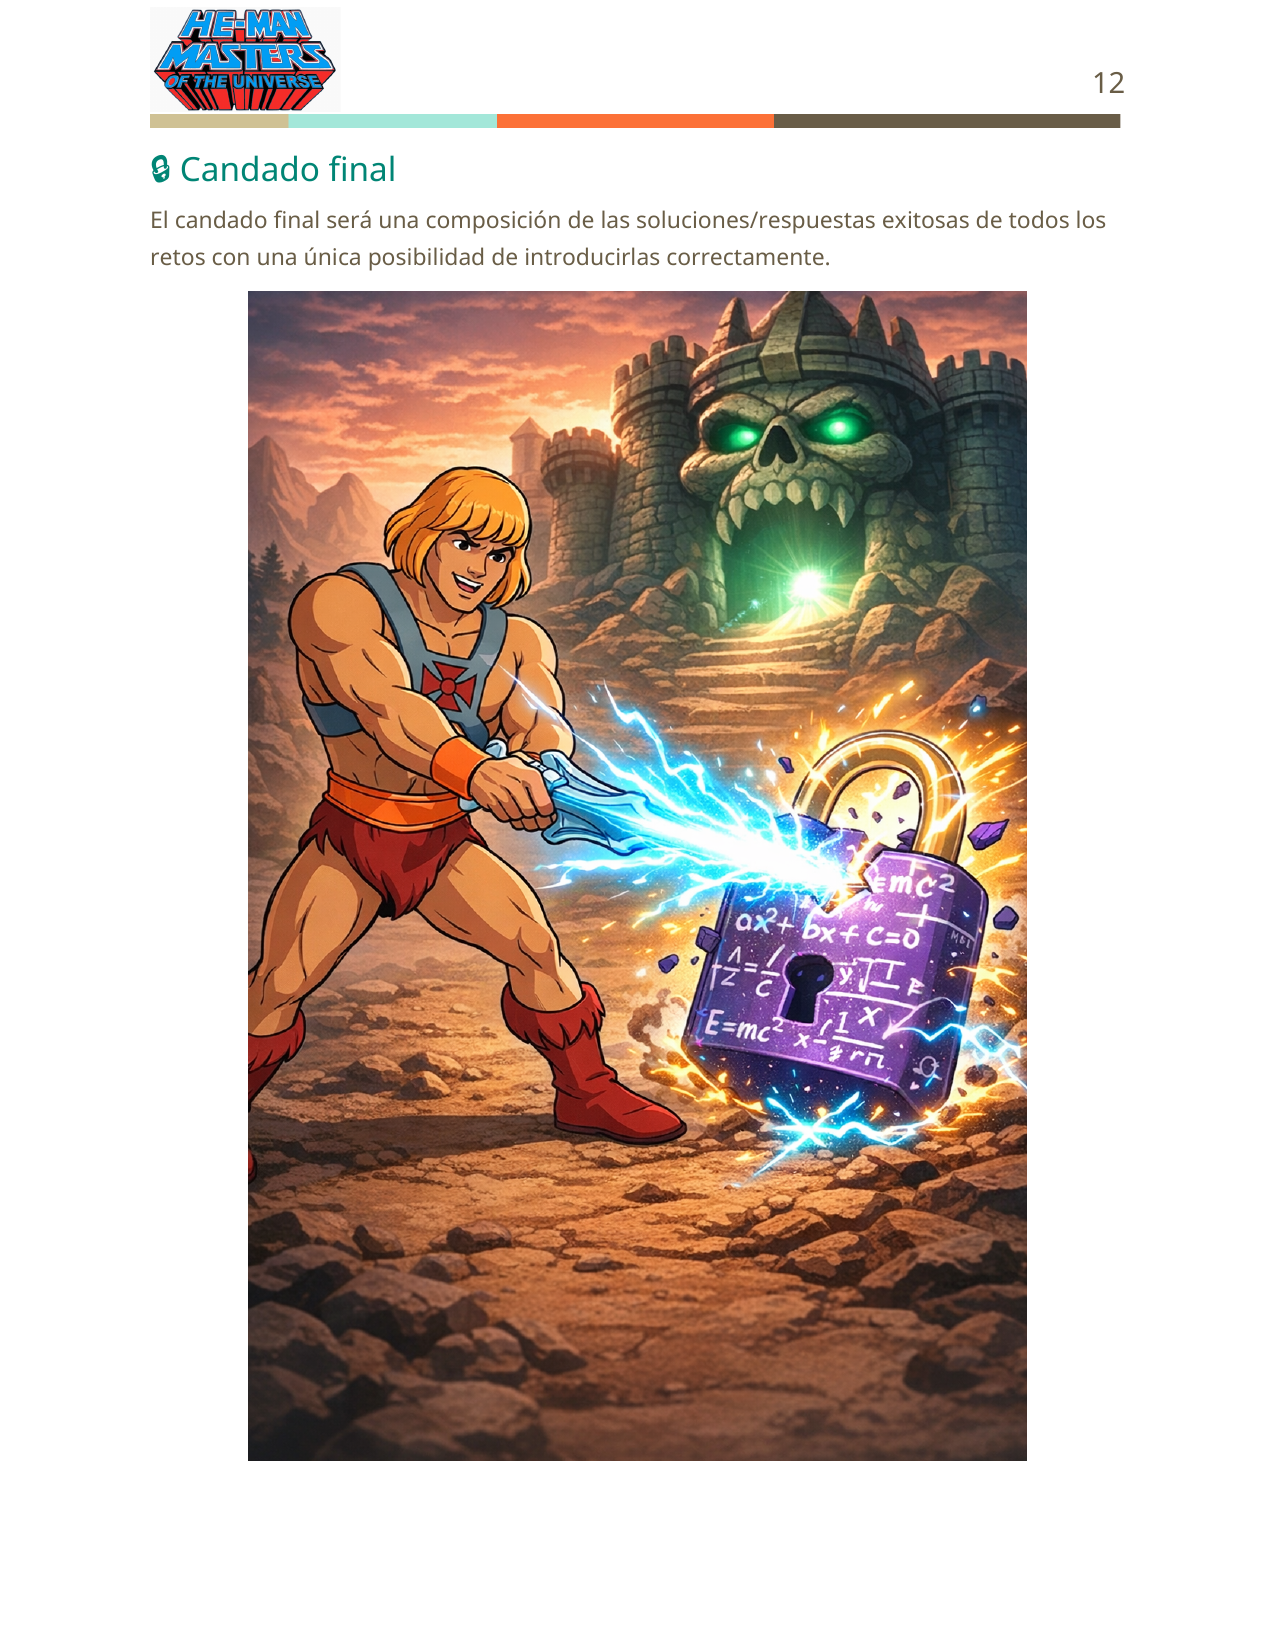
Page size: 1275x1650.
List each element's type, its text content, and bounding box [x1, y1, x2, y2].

picture [248, 291, 1027, 1461]
picture [150, 7, 341, 112]
text El candado final será una composición de las soluciones/respuestas exitosas de todos los retos con una única posibilidad de introducirlas correctamente. [150, 204, 1125, 273]
picture [150, 114, 1121, 128]
subtitle 🔒 Candado final [150, 146, 1125, 191]
